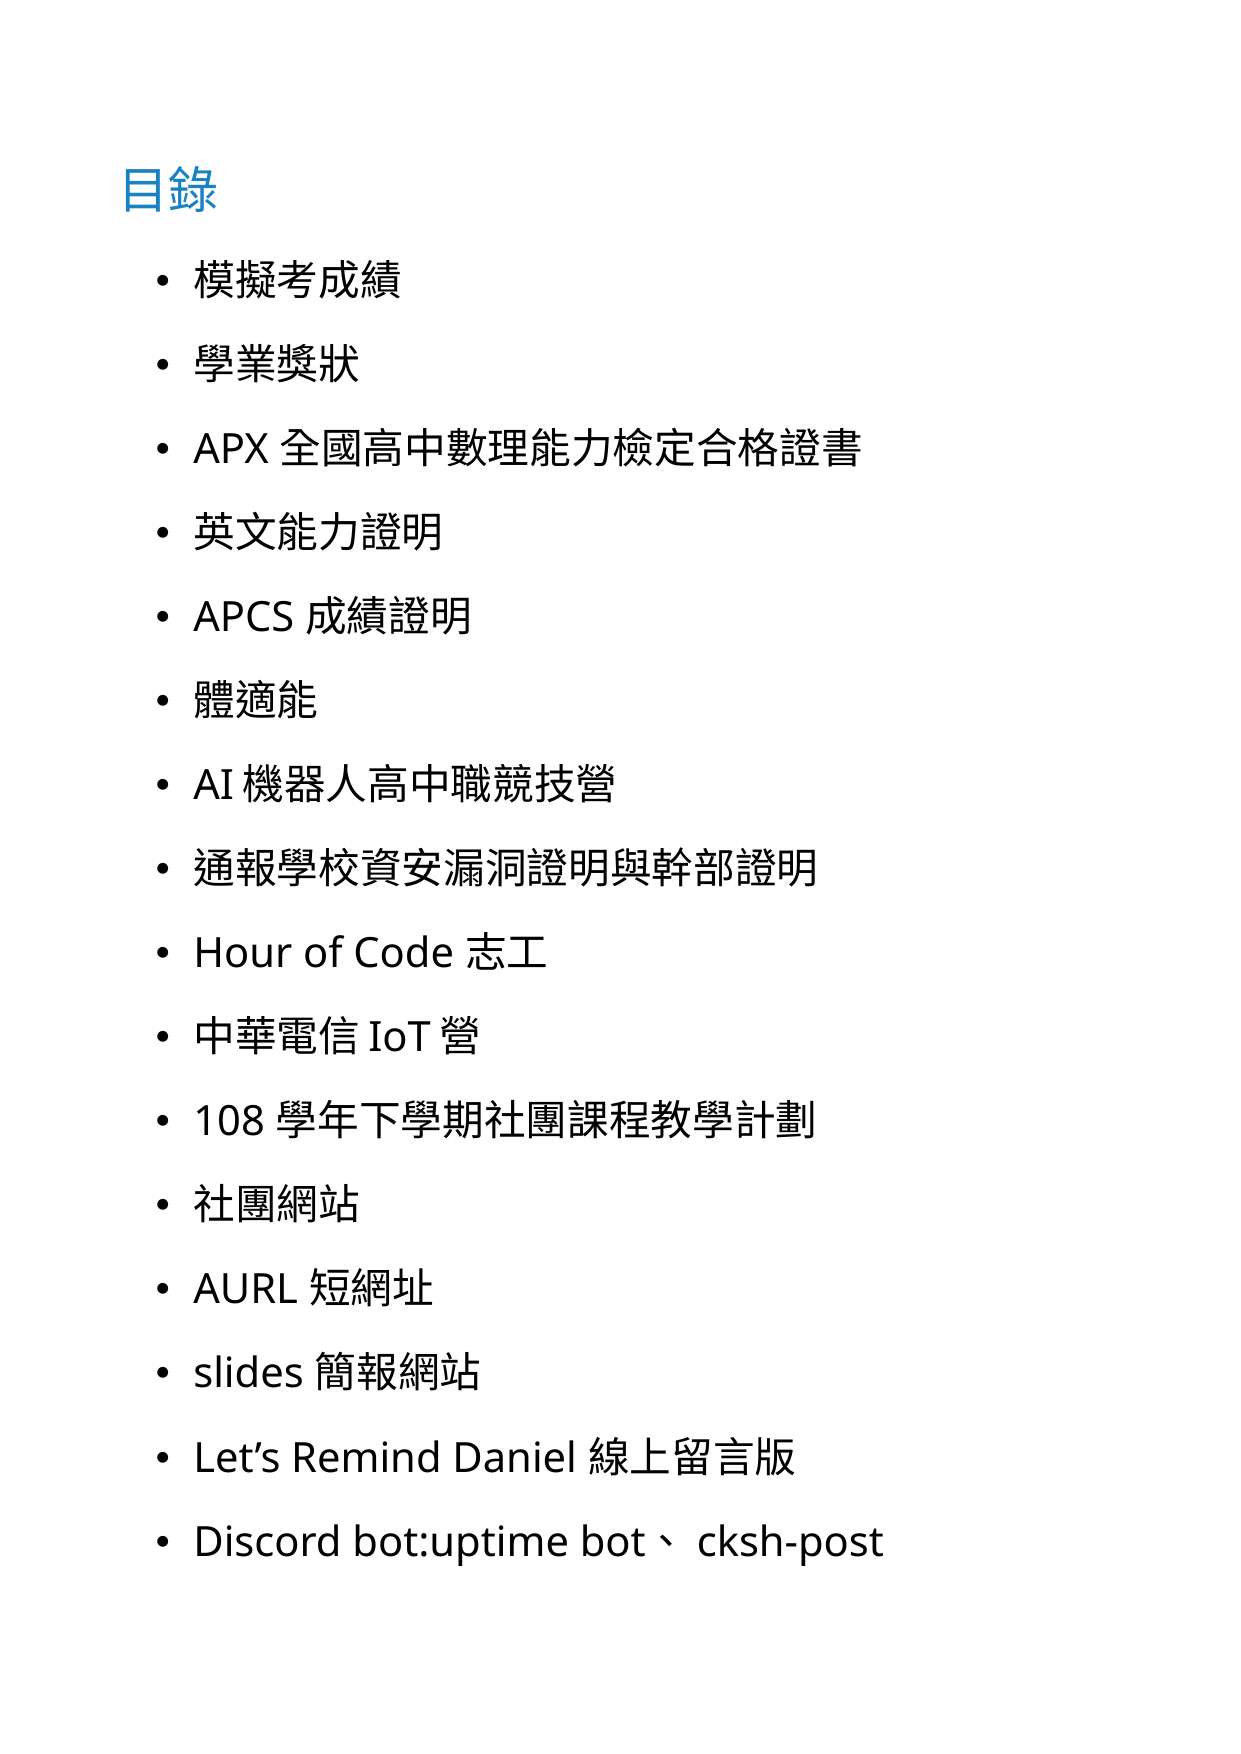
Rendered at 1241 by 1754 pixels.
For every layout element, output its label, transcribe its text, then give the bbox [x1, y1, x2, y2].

list 通報學校資安漏洞證明與幹部證明 [156, 835, 1122, 895]
list 中華電信IoT營 [156, 1003, 1122, 1064]
list Let’s Remind Daniel 線上留言版 [156, 1424, 1122, 1484]
list slides 簡報網站 [156, 1339, 1122, 1400]
list APX 全國高中數理能力檢定合格證書 [156, 415, 1122, 475]
list 模擬考成績 [156, 247, 1122, 307]
list 學業獎狀 [156, 331, 1122, 391]
subtitle 目錄 [118, 151, 1122, 223]
list 體適能 [156, 667, 1122, 727]
list 108 學年下學期社團課程教學計劃 [156, 1087, 1122, 1148]
list AI機器人高中職競技營 [156, 751, 1122, 811]
list AURL 短網址 [156, 1255, 1122, 1316]
list APCS 成績證明 [156, 583, 1122, 643]
list 社團網站 [156, 1171, 1122, 1232]
list Discord bot:uptime bot、 cksh-post [156, 1508, 1122, 1568]
list 英文能力證明 [156, 499, 1122, 559]
list Hour of Code 志工 [156, 919, 1122, 979]
